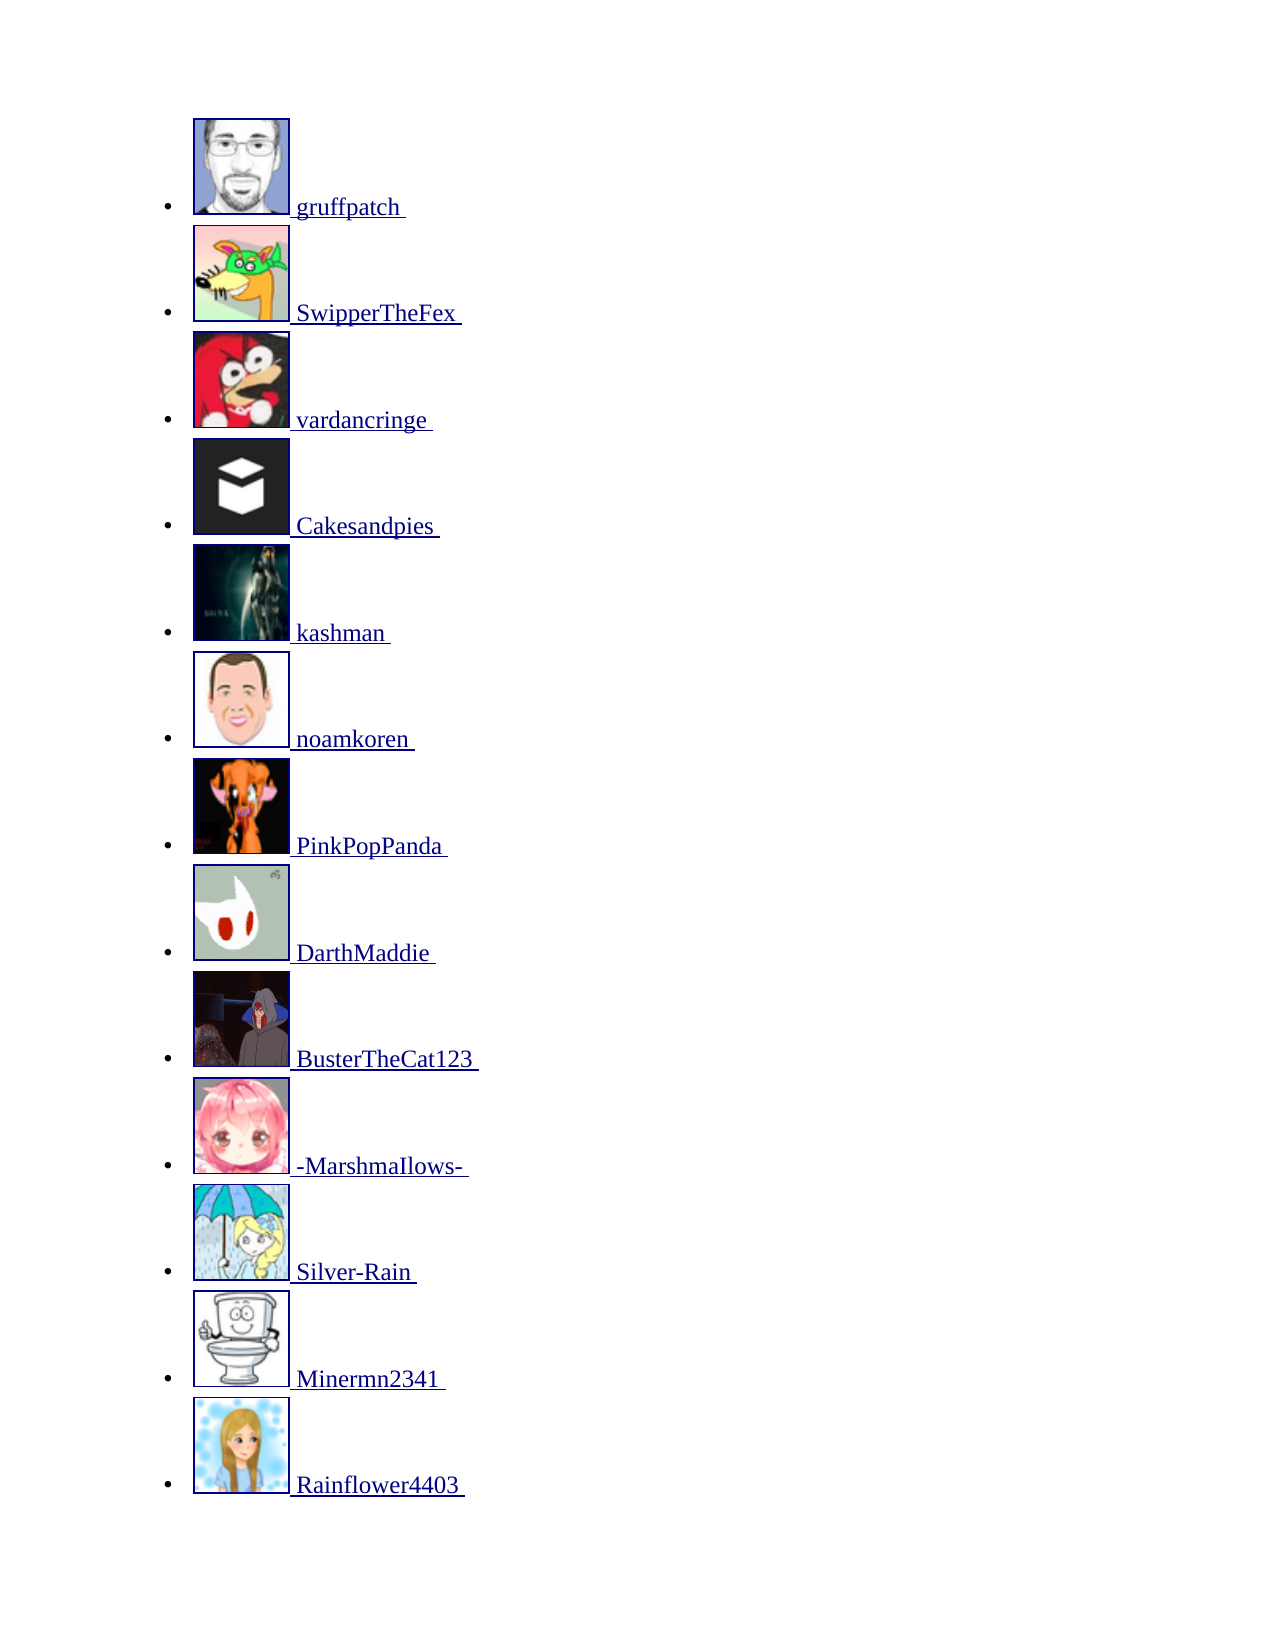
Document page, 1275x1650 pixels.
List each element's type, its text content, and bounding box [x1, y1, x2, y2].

list PinkPopPanda [164, 757, 1157, 860]
picture [195, 653, 288, 746]
picture [195, 1185, 288, 1279]
list noamkoren [164, 651, 1157, 753]
list kashman [164, 544, 1157, 647]
picture [195, 120, 288, 213]
picture [195, 1079, 288, 1173]
picture [195, 972, 288, 1066]
list Cakesandpies [164, 438, 1157, 540]
list Minermn2341 [164, 1290, 1157, 1393]
picture [195, 1292, 288, 1386]
list DarthMaddie [164, 864, 1157, 966]
picture [195, 440, 288, 533]
list Rainflower4403 [164, 1397, 1157, 1499]
list -MarshmaIlows- [164, 1077, 1157, 1179]
picture [195, 226, 288, 320]
picture [195, 866, 288, 959]
picture [195, 546, 288, 640]
list gruffpatch [164, 118, 1157, 220]
list Silver-Rain [164, 1184, 1157, 1286]
list vardancringe [164, 331, 1157, 433]
list SwipperTheFex [164, 225, 1157, 327]
list BusterTheCat123 [164, 971, 1157, 1073]
picture [195, 333, 288, 427]
picture [195, 759, 288, 853]
picture [195, 1398, 288, 1492]
